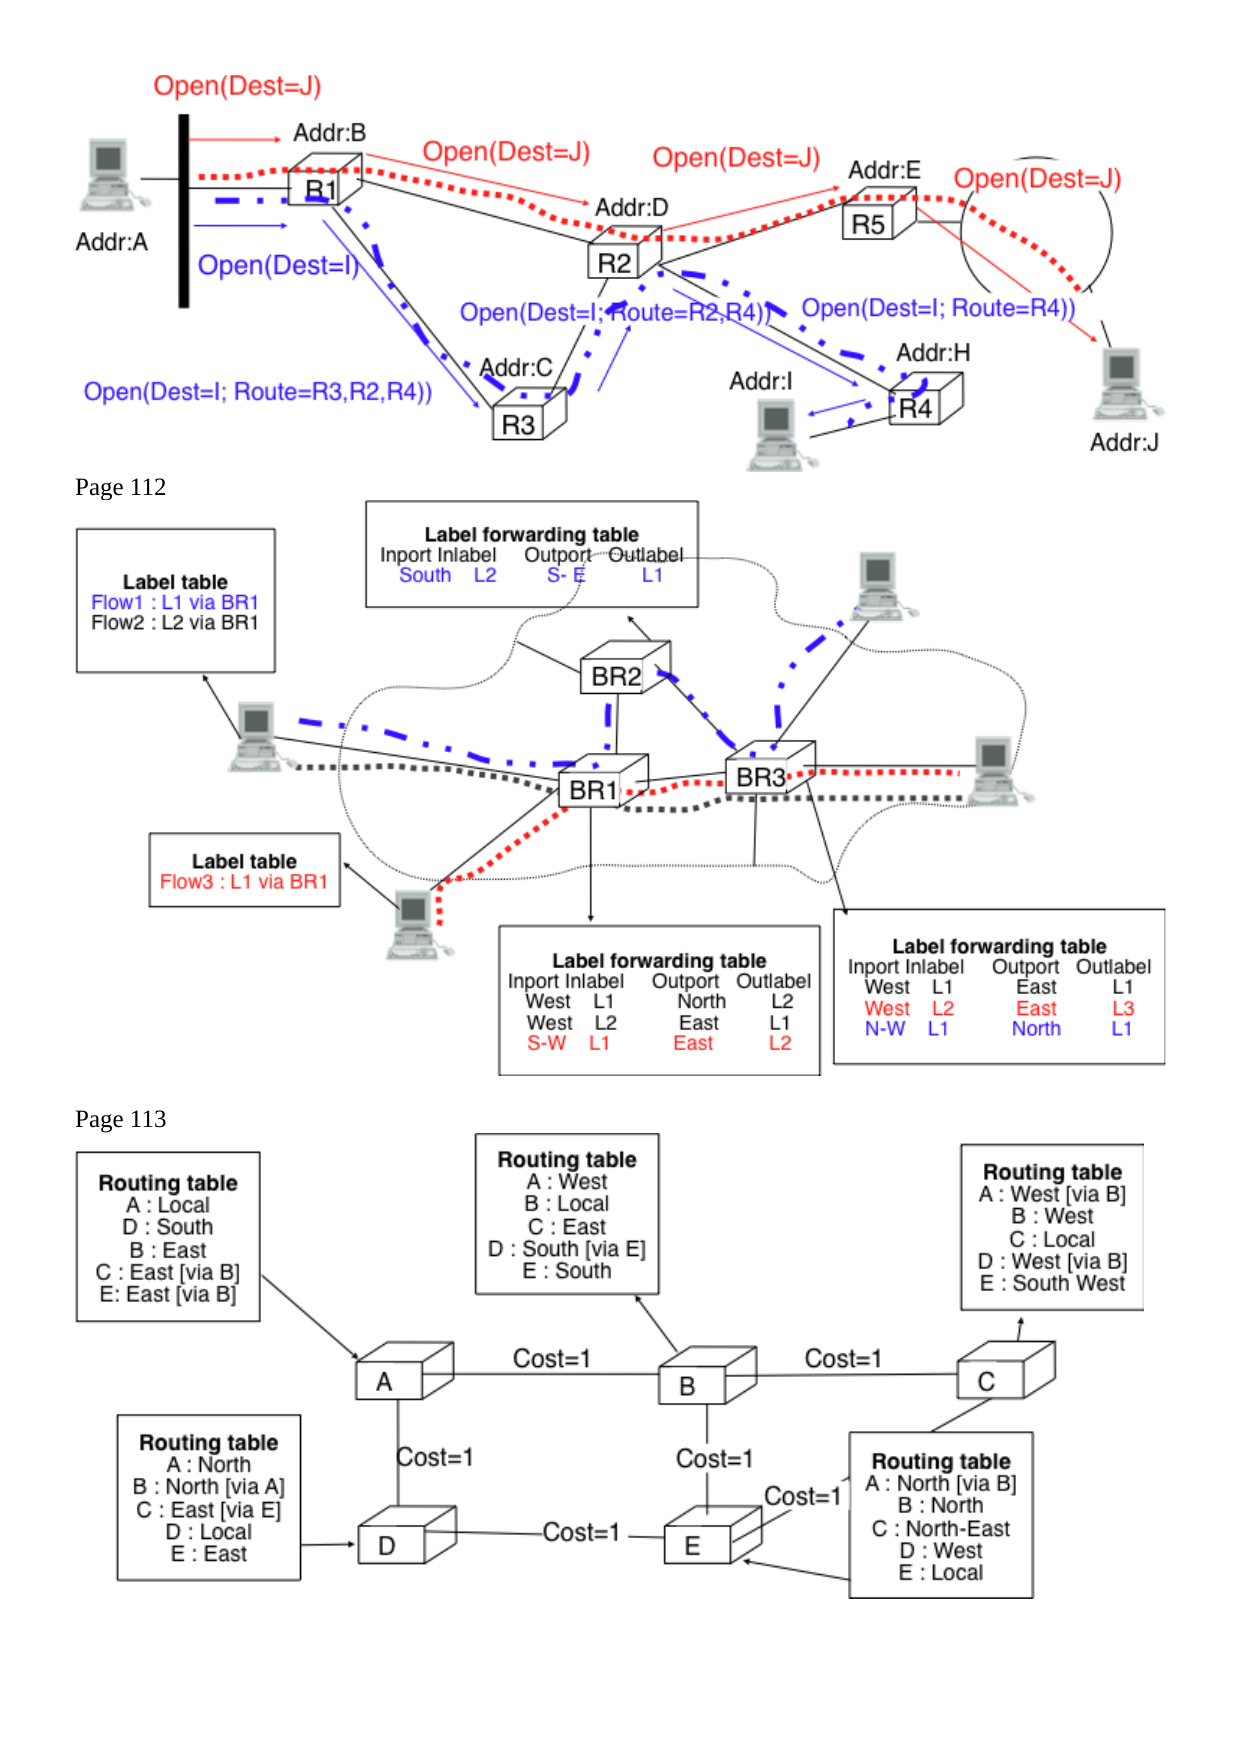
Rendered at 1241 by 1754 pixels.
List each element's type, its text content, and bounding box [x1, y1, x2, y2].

picture [75, 500, 1166, 1076]
text Page 113 [75, 1104, 1165, 1133]
text Page 112 [75, 472, 1165, 500]
picture [75, 1133, 1144, 1599]
picture [75, 75, 1166, 472]
